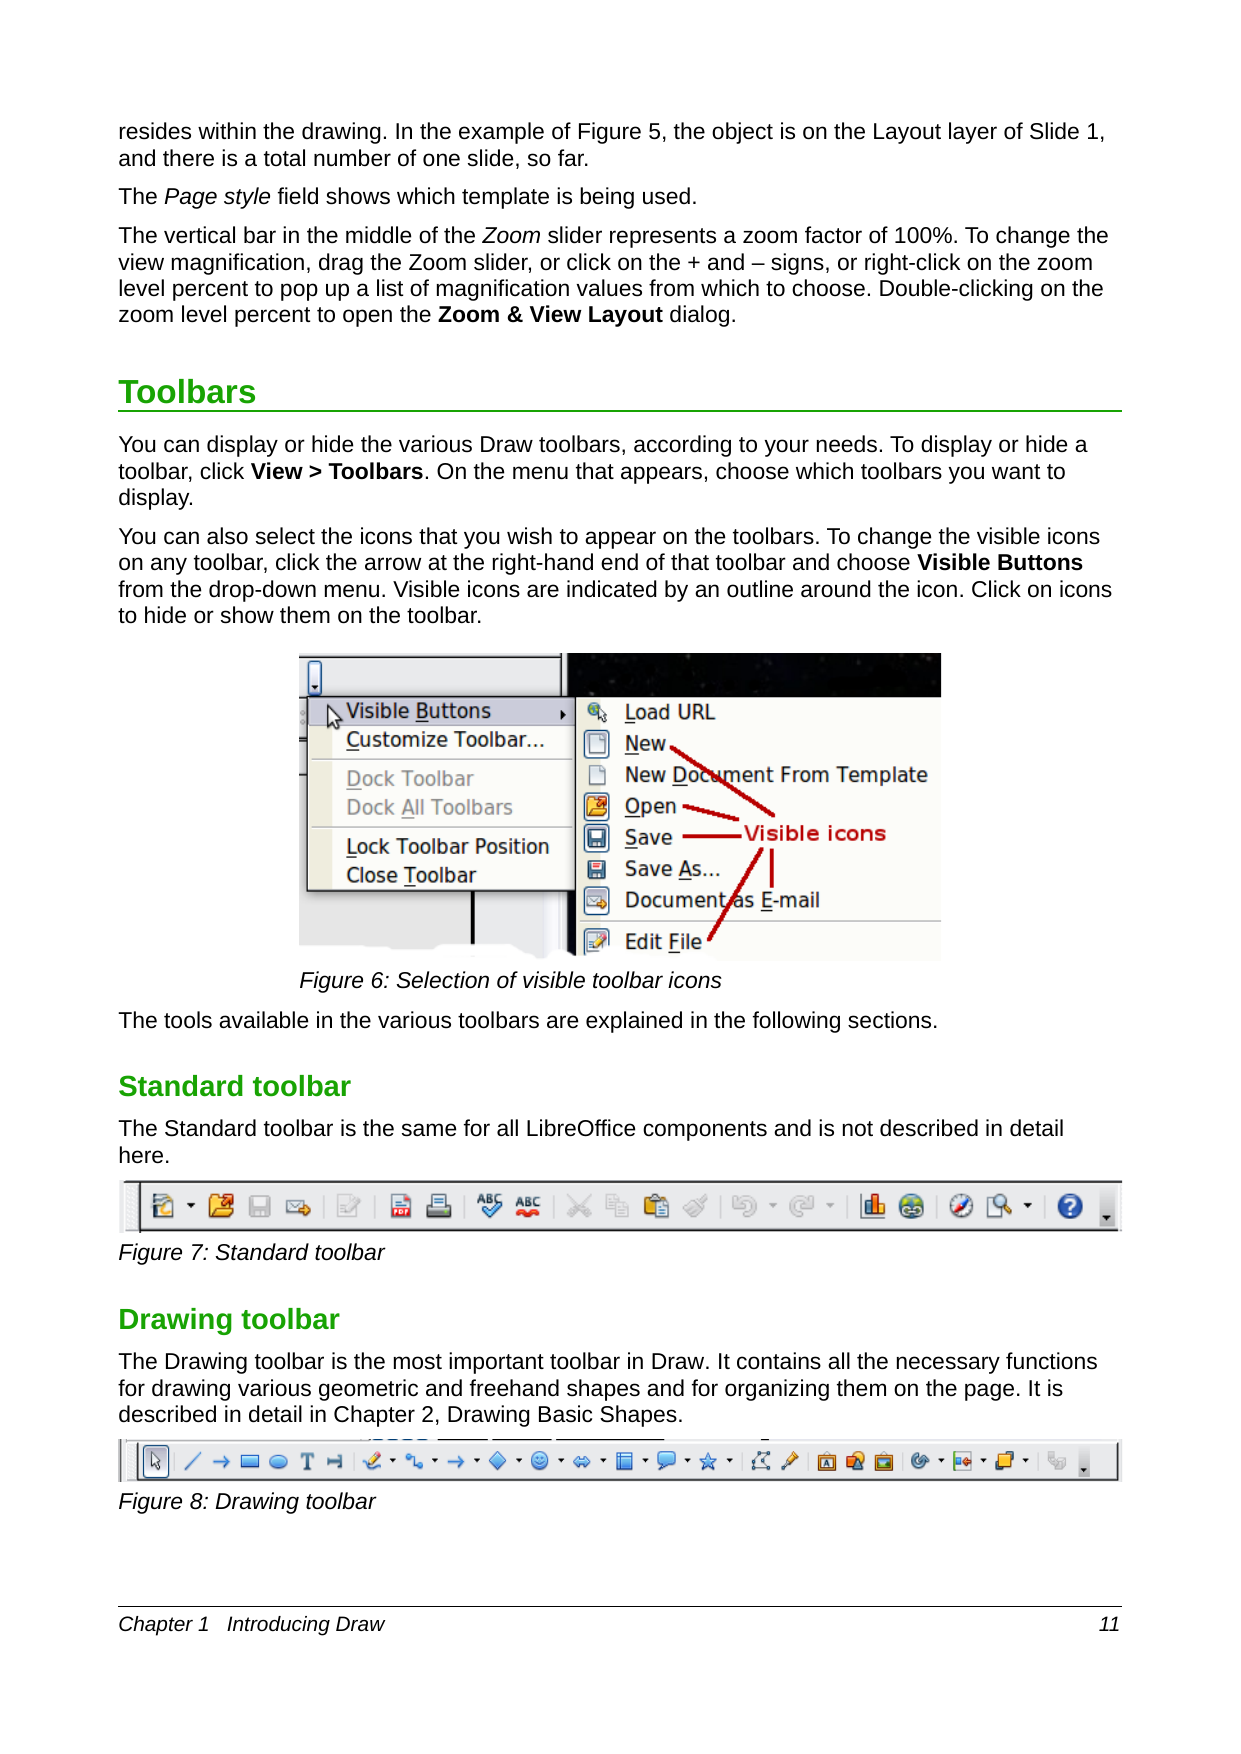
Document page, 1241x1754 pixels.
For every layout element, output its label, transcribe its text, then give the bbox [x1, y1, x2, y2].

text Figure 7: Standard toolbar [118, 1239, 1122, 1266]
text Figure 8: Drawing toolbar [118, 1488, 1122, 1514]
text The tools available in the various toolbars are explained in the following sections. [118, 1007, 1122, 1034]
subtitle Drawing toolbar [118, 1302, 1122, 1336]
subtitle Standard toolbar [118, 1069, 1122, 1103]
text You can display or hide the various Draw toolbars, according to your needs. To display or hide a toolbar, click View > Toolbars. On the menu that appears, choose which toolbars you want to display. [118, 431, 1122, 510]
text resides within the drawing. In the example of Figure 5, the object is on the Layout layer of Slide 1, and there is a total number of one slide, so far. [118, 118, 1122, 171]
picture [299, 653, 942, 961]
subtitle Toolbars [118, 372, 1122, 410]
picture [118, 1439, 1123, 1482]
text The Page style field shows which template is being used. [118, 183, 1122, 210]
text Figure 6: Selection of visible toolbar icons [299, 967, 941, 993]
text The Drawing toolbar is the most important toolbar in Draw. It contains all the necessary functions for drawing various geometric and freehand shapes and for organizing them on the page. It is described in detail in Chapter 2, Drawing Basic Shapes. [118, 1348, 1122, 1427]
text The vertical bar in the middle of the Zoom slider represents a zoom factor of 100%. To change the view magnification, drag the Zoom slider, or click on the + and – signs, or right-click on the zoom level percent to pop up a list of magnification values from which to choose. Double-clicking on the zoom level percent to open the Zoom & View Layout dialog. [118, 222, 1122, 328]
text The Standard toolbar is the same for all LibreOffice components and is not described in detail here. [118, 1115, 1122, 1168]
picture [118, 1180, 1123, 1233]
text You can also select the icons that you wish to appear on the toolbars. To change the visible icons on any toolbar, click the arrow at the right-hand end of that toolbar and choose Visible Buttons from the drop-down menu. Visible icons are indicated by an outline around the icon. Click on icons to hide or show them on the toolbar. [118, 523, 1122, 628]
